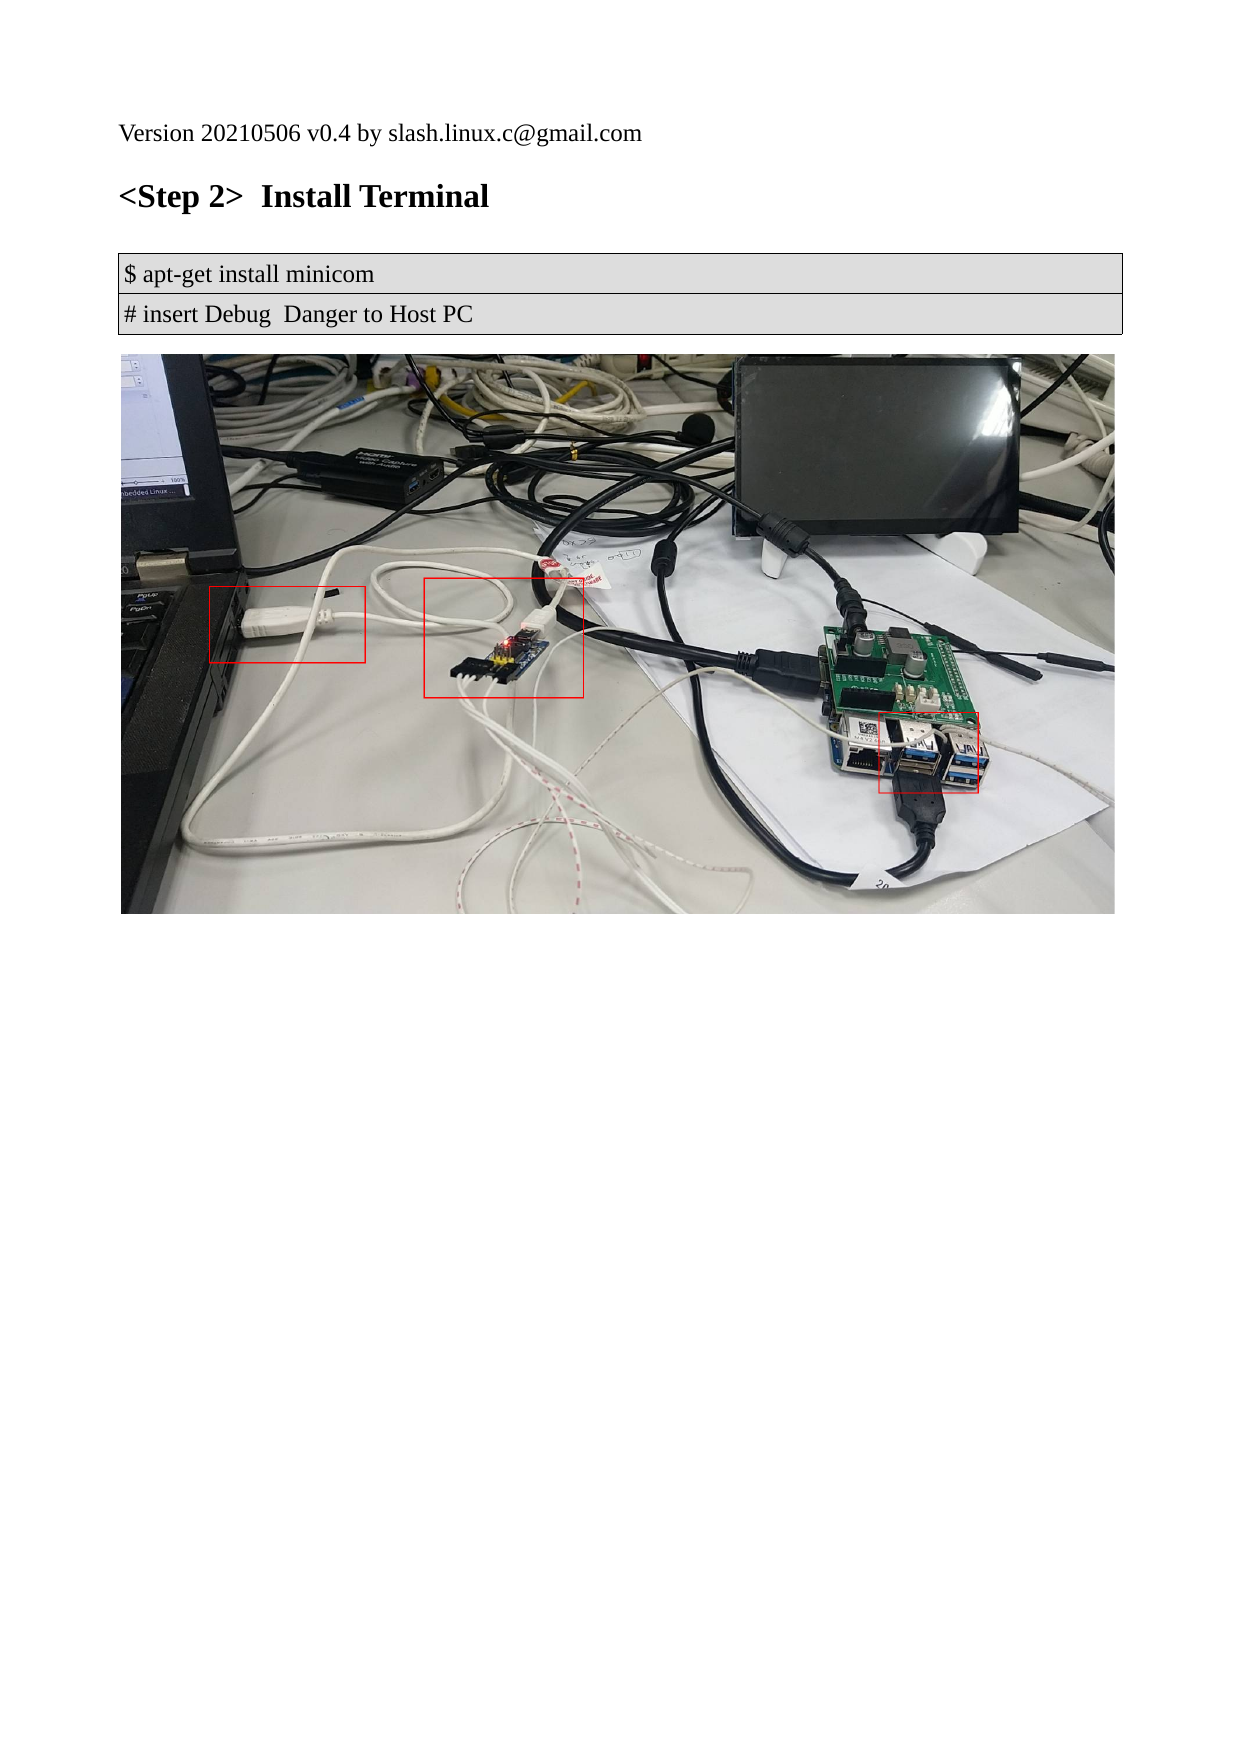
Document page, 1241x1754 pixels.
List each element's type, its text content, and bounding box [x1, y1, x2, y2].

text <Step 2> Install Terminal [118, 176, 1122, 215]
table_cell # insert Debug Danger to Host PC [119, 294, 1122, 334]
picture [121, 354, 1115, 914]
table_header $ apt-get install minicom [119, 254, 1122, 293]
